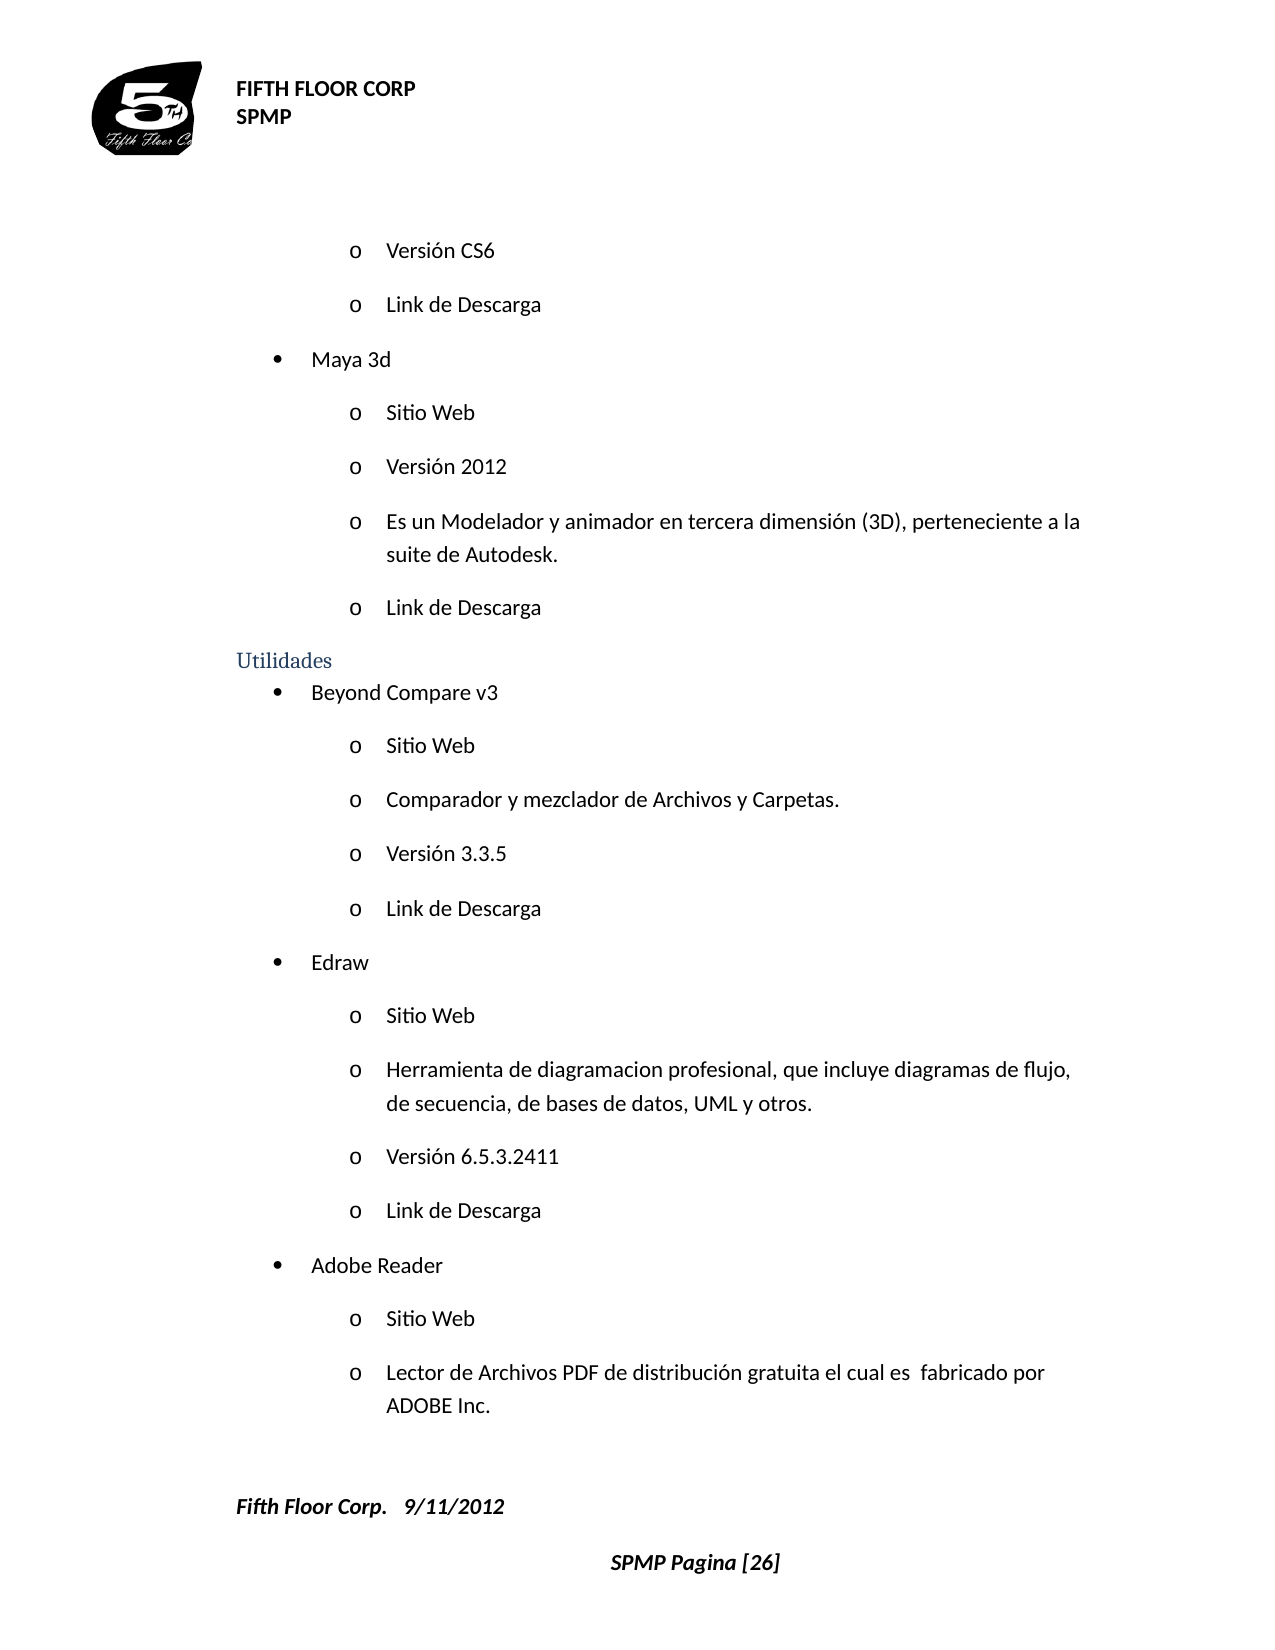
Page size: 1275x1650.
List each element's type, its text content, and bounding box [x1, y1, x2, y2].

list Adobe Reader [274, 1251, 1098, 1279]
list Link de Descarga [349, 894, 1098, 923]
list Sitio Web [349, 1001, 1098, 1030]
list Sitio Web [349, 1304, 1098, 1333]
list Versión 2012 [349, 452, 1098, 482]
list Link de Descarga [349, 593, 1098, 622]
list Link de Descarga [349, 1196, 1098, 1226]
list Versión CS6 [349, 236, 1098, 265]
list Versión 3.3.5 [349, 839, 1098, 869]
list Link de Descarga [349, 291, 1098, 320]
list Es un Modelador y animador en tercera dimensión (3D), perteneciente a la suite de Autodesk. [349, 507, 1098, 568]
subtitle Utilidades [236, 647, 1098, 674]
list Sitio Web [349, 731, 1098, 760]
list Beyond Compare v3 [274, 678, 1098, 706]
list Comparador y mezclador de Archivos y Carpetas. [349, 785, 1098, 814]
list Maya 3d [274, 345, 1098, 373]
list Lector de Archivos PDF de distribución gratuita el cual es fabricado por ADOBE Inc. [349, 1358, 1098, 1419]
list Herramienta de diagramacion profesional, que incluye diagramas de flujo, de secuencia, de bases de datos, UML y otros. [349, 1056, 1098, 1117]
list Edraw [274, 948, 1098, 976]
list Sitio Web [349, 398, 1098, 427]
list Versión 6.5.3.2411 [349, 1142, 1098, 1171]
